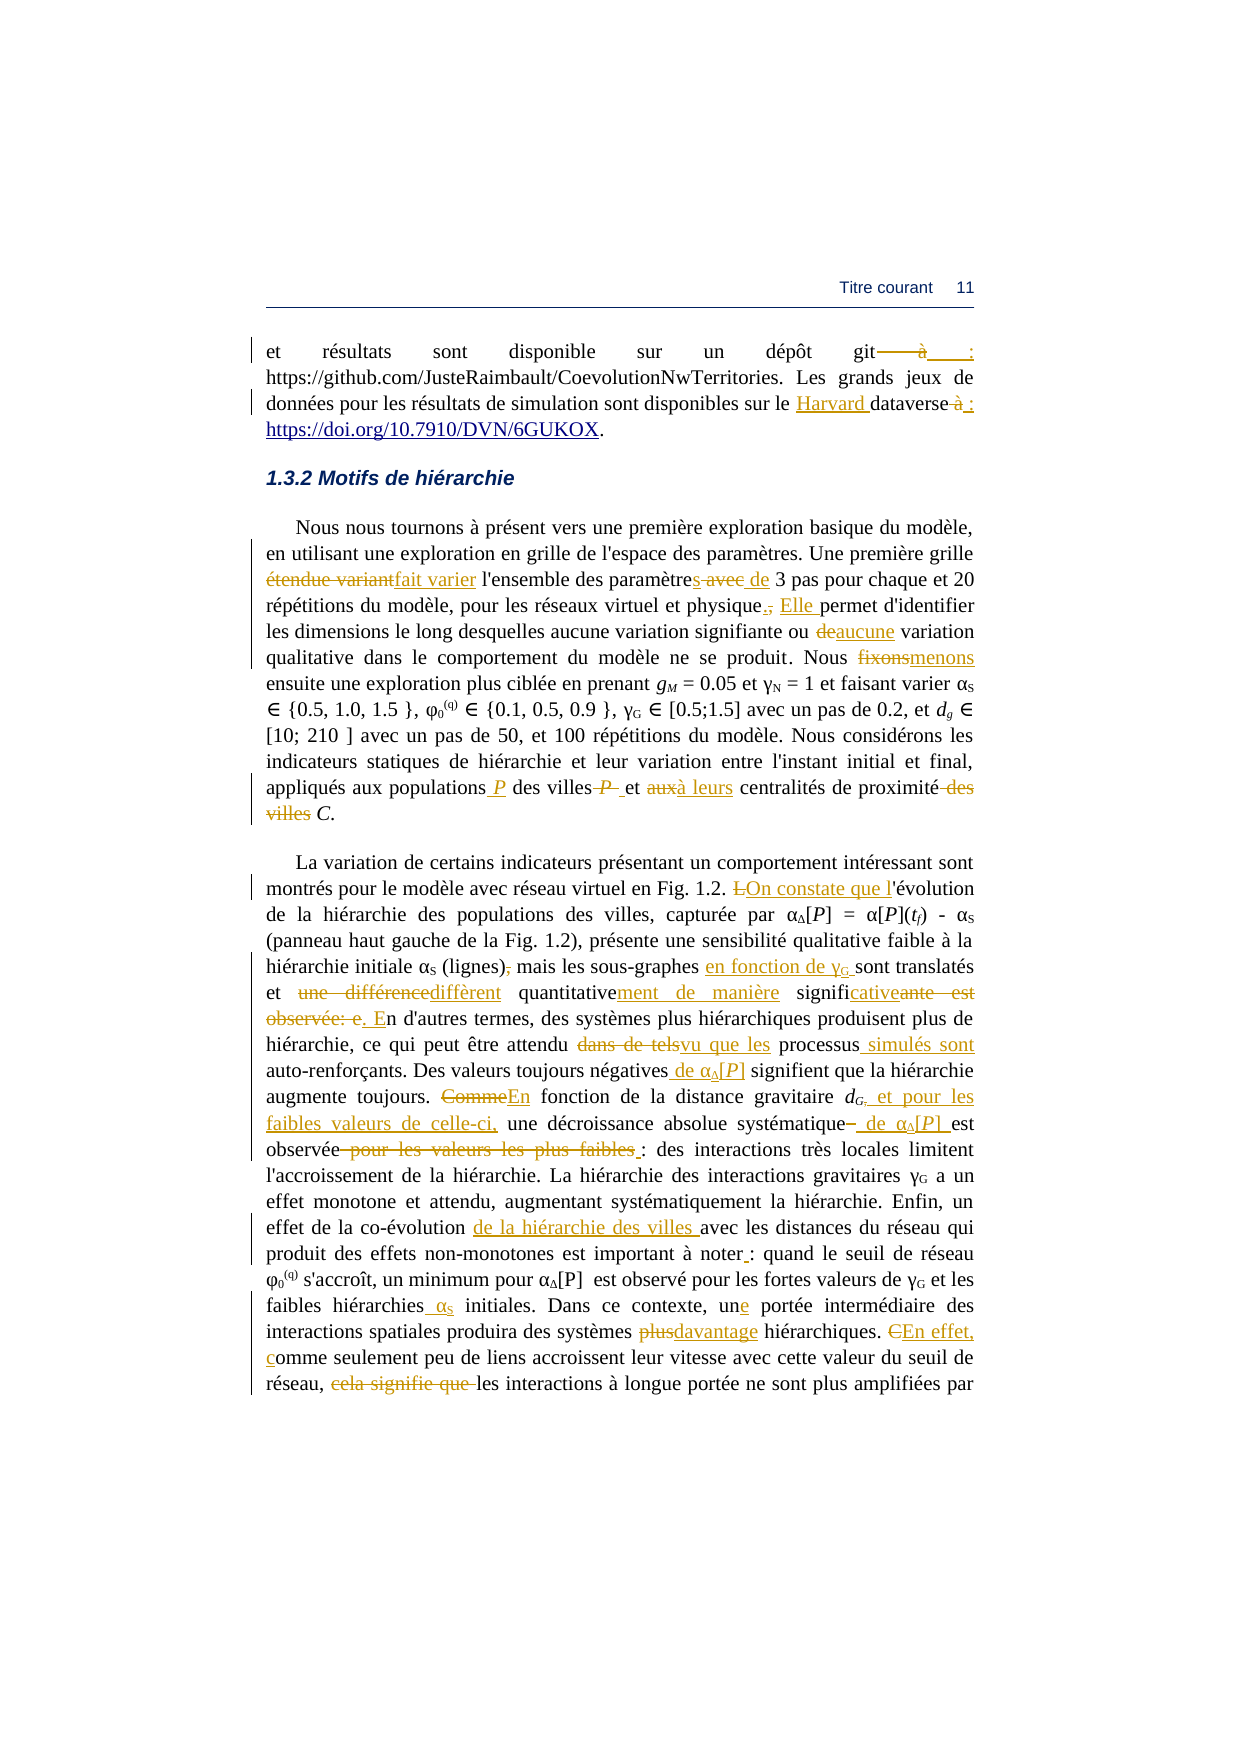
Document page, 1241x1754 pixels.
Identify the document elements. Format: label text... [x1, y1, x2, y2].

subtitle 1.3.2 Motifs de hiérarchie [266, 464, 974, 490]
text Le modèle de co-évolution a été implémenté en NetLogo (Tisue & Wilensky, 2004), qui offre un bon compromis entre performance et interactivité, cette dernière étant nécessaire pour un modèle avec un réseau spatialisé. Le modèle est exploré au moyen de la plateforme OpenMOLE pour l'exploration de modèles (Reuillon et al., 2013), qui intègre différentes méthodes de conception de plans d'expérience et d'exploration et qui fournit un accès transparent aux infrastructures de calcul haute performance. Le code source du modèle, scripts d'exploration, analyse des résultats, et résultats sont disponible sur un dépôt git : https://github.com/JusteRaimbault/CoevolutionNwTerritories. Les grands jeux de données pour les résultats de simulation sont disponibles sur le Harvard dataverse : https://doi.org/10.7910/DVN/6GUKOX. [266, 337, 974, 441]
text Nous nous tournons à présent vers une première exploration basique du modèle, en utilisant une exploration en grille de l'espace des paramètres. Une première grille fait varier l'ensemble des paramètres de 3 pas pour chaque et 20 répétitions du modèle, pour les réseaux virtuel et physique. Elle permet d'identifier les dimensions le long desquelles aucune variation signifiante ou aucune variation qualitative dans le comportement du modèle ne se produit. Nous menons ensuite une exploration plus ciblée en prenant gM = 0.05 et γN = 1 et faisant varier αS ∈ {0.5, 1.0, 1.5 }, φ0(q) ∈ {0.1, 0.5, 0.9 }, γG ∈ [0.5;1.5] avec un pas de 0.2, et dg ∈ [10; 210 ] avec un pas de 50, et 100 répétitions du modèle. Nous considérons les indicateurs statiques de hiérarchie et leur variation entre l'instant initial et final, appliqués aux populations P des villes et à leurs centralités de proximité C. [266, 513, 974, 825]
text La variation de certains indicateurs présentant un comportement intéressant sont montrés pour le modèle avec réseau virtuel en Fig. 1.2. On constate que l'évolution de la hiérarchie des populations des villes, capturée par αΔ[P] = α[P](tf) - αS (panneau haut gauche de la Fig. 1.2), présente une sensibilité qualitative faible à la hiérarchie initiale αS (lignes) mais les sous-graphes en fonction de γG sont translatés et diffèrent quantitativement de manière significative. En d'autres termes, des systèmes plus hiérarchiques produisent plus de hiérarchie, ce qui peut être attendu vu que les processus simulés sont auto-renforçants. Des valeurs toujours négatives de αΔ[P] signifient que la hiérarchie augmente toujours. En fonction de la distance gravitaire dG et pour les faibles valeurs de celle-ci, une décroissance absolue systématique de αΔ[P] est observée : des interactions très locales limitent l'accroissement de la hiérarchie. La hiérarchie des interactions gravitaires γG a un effet monotone et attendu, augmentant systématiquement la hiérarchie. Enfin, un effet de la co-évolution de la hiérarchie des villes avec les distances du réseau qui produit des effets non-monotones est important à noter : quand le seuil de réseau φ0(q) s'accroît, un minimum pour αΔ[P] est observé pour les fortes valeurs de γG et les faibles hiérarchies αS initiales. Dans ce contexte, une portée intermédiaire des interactions spatiales produira des systèmes davantage hiérarchiques. En effet, comme seulement peu de liens accroissent leur vitesse avec cette valeur du seuil de réseau, les interactions à longue portée ne sont plus amplifiées par le réseau. Cette analyse montre clairement que l'évolution de la hiérarchie d’un système de villes dépend de divers paramètres et qu’elle est non-monotone quand elle interagit avec les processus de réseau. [266, 848, 974, 1395]
